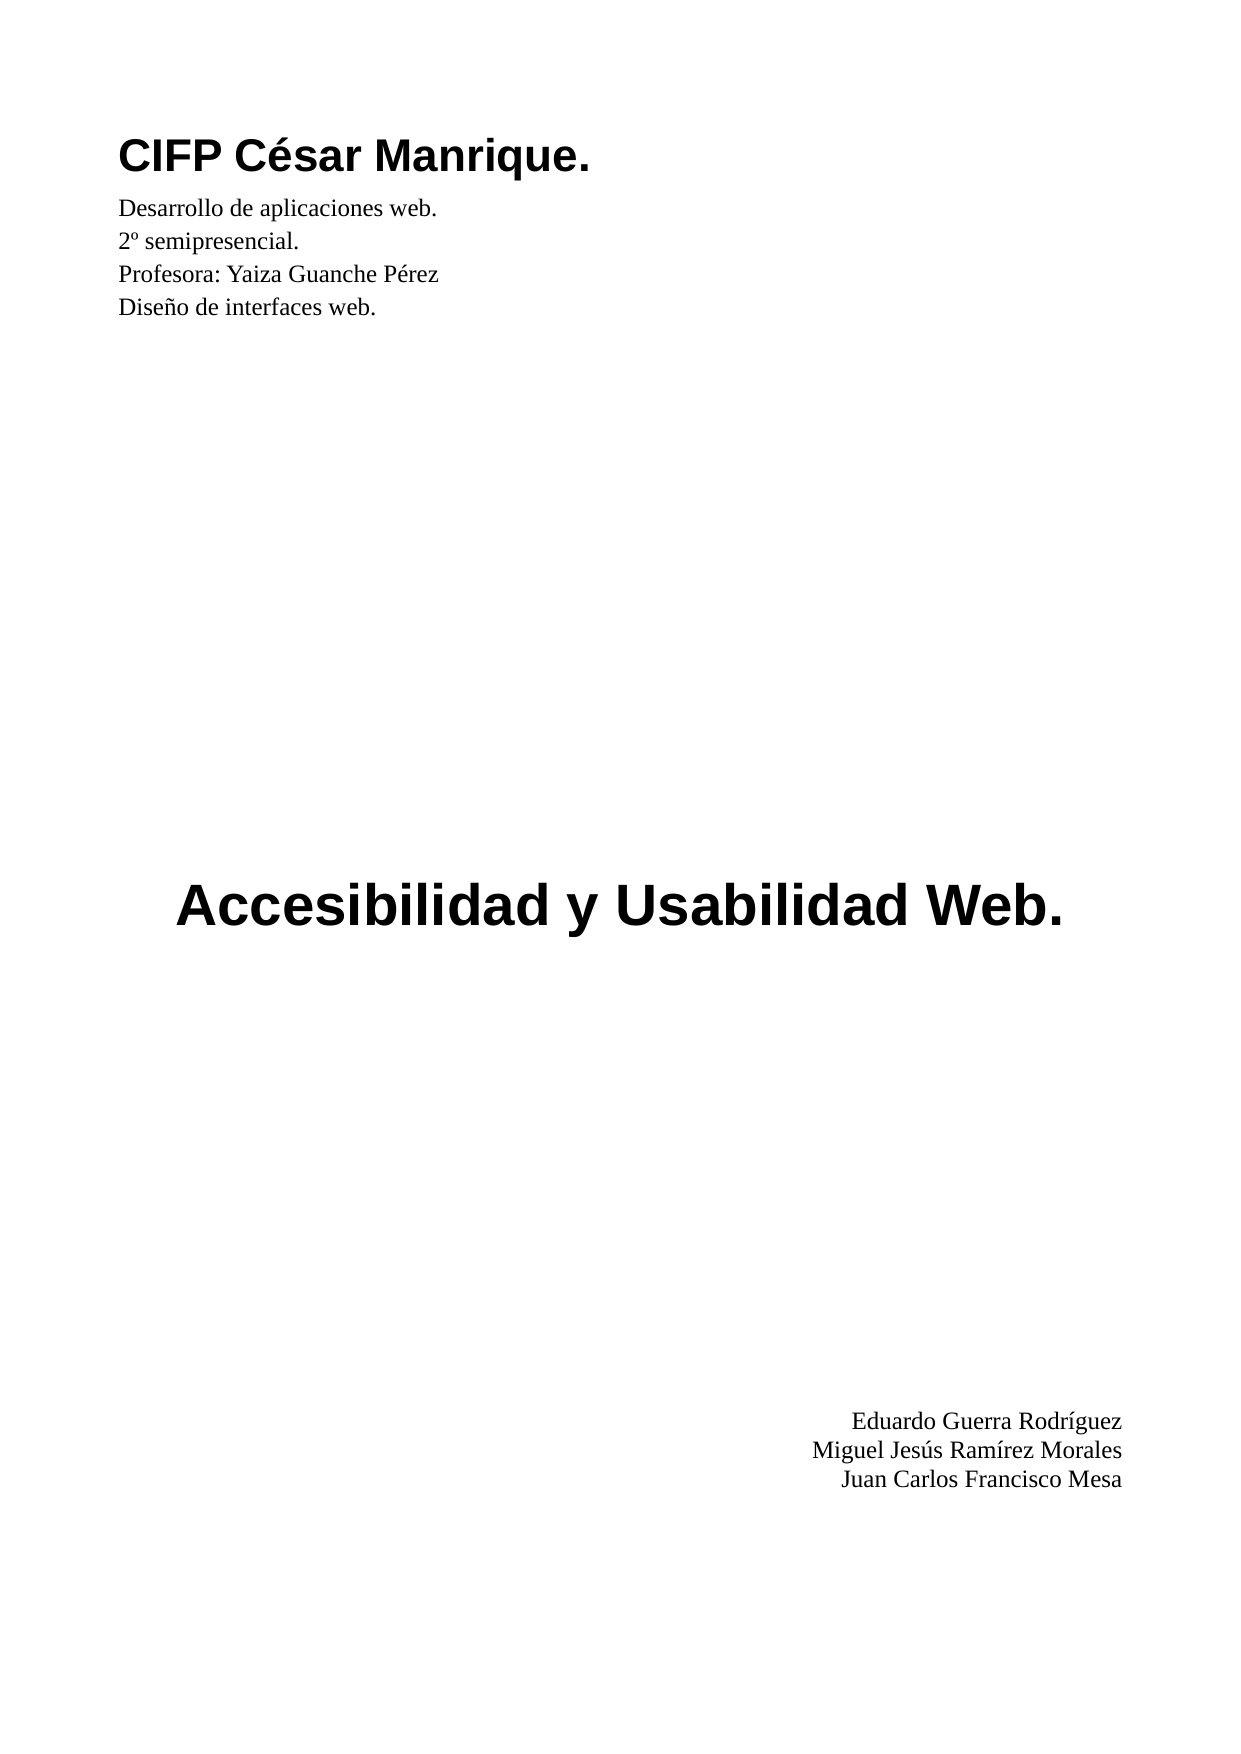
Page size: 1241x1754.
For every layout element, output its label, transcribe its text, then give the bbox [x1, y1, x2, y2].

title Accesibilidad y Usabilidad Web. [118, 870, 1122, 937]
text Juan Carlos Francisco Mesa [118, 1464, 1122, 1493]
text Eduardo Guerra Rodríguez [118, 1406, 1122, 1435]
title CIFP César Manrique. [118, 128, 1122, 181]
text Diseño de interfaces web. [118, 292, 1122, 321]
text 2º semipresencial. [118, 226, 1122, 255]
text Miguel Jesús Ramírez Morales [118, 1435, 1122, 1464]
text Desarrollo de aplicaciones web. [118, 193, 1122, 222]
text Profesora: Yaiza Guanche Pérez [118, 259, 1122, 288]
